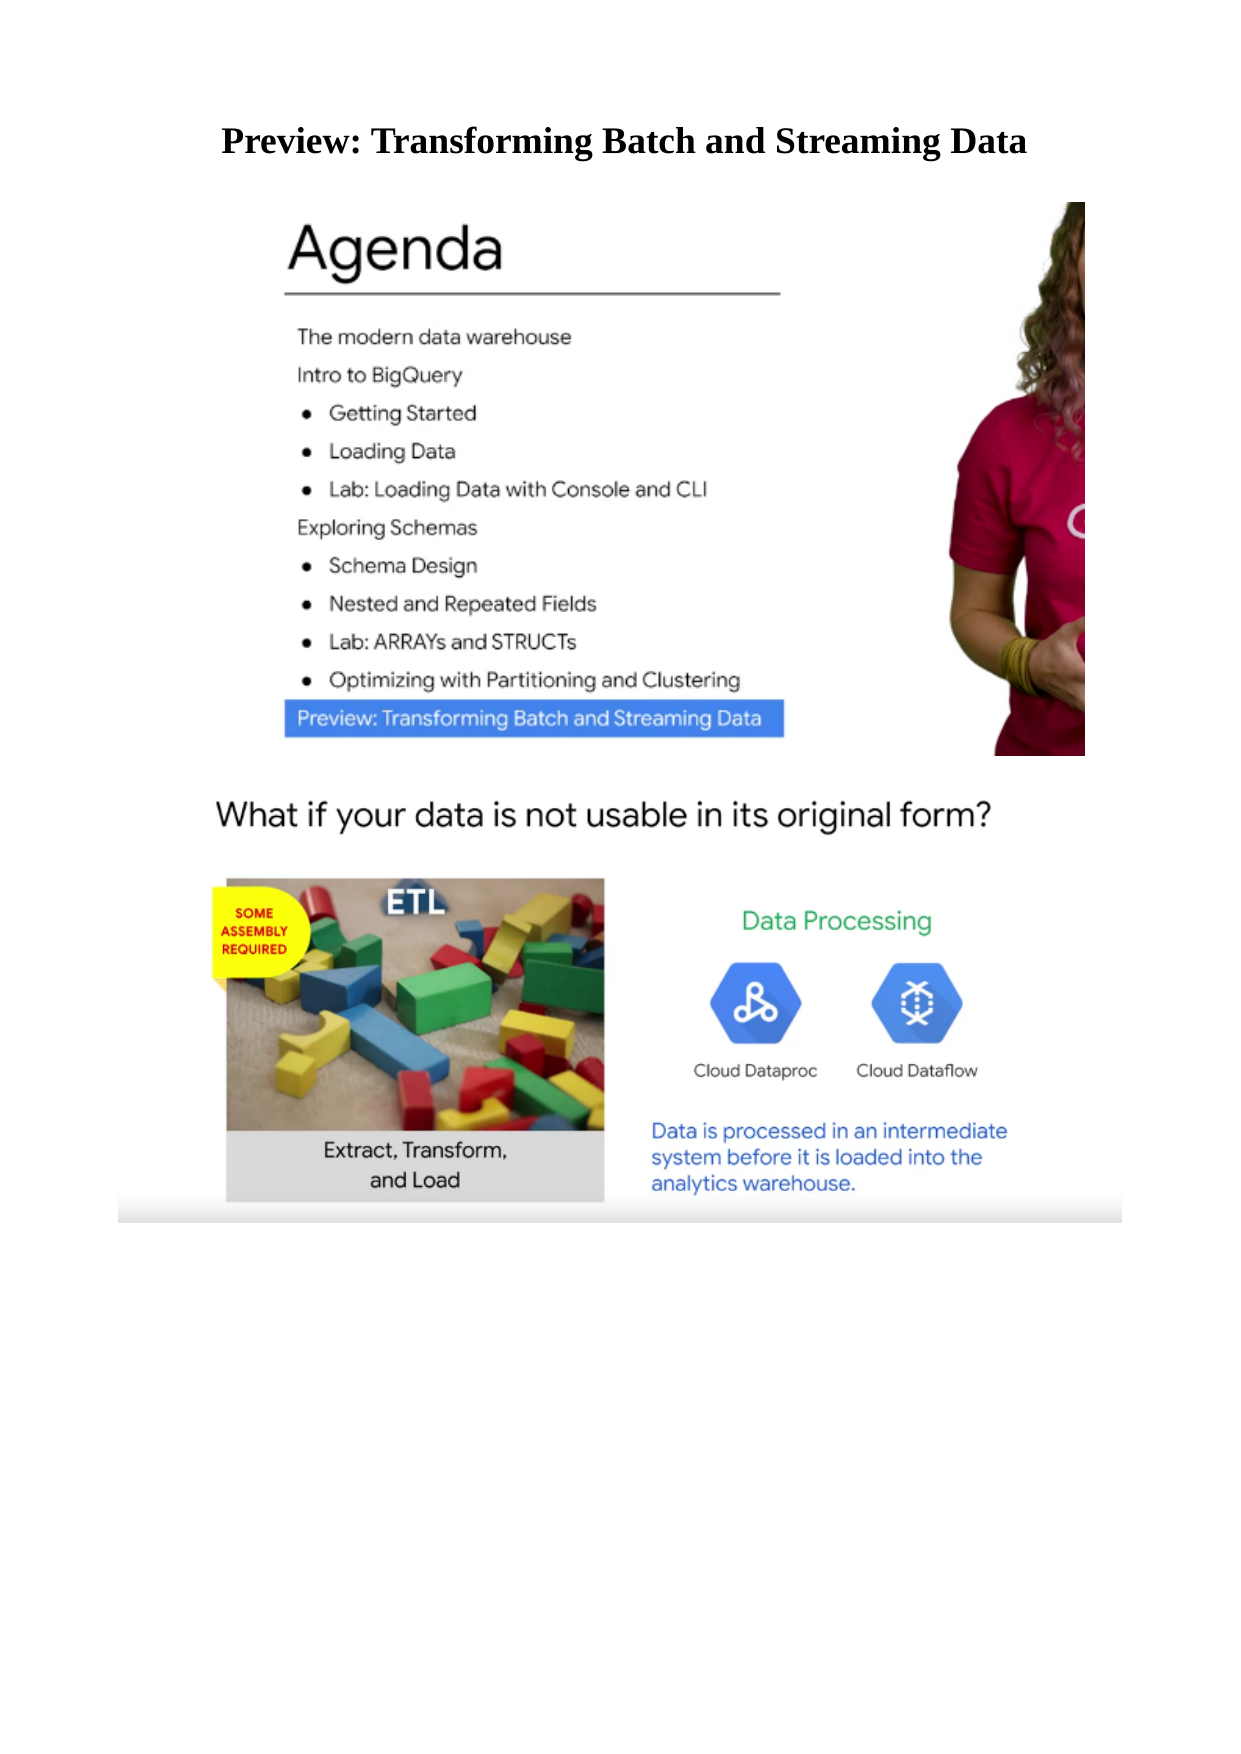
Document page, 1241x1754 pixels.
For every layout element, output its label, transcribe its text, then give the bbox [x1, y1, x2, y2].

picture [118, 784, 1123, 1223]
subtitle Preview: Transforming Batch and Streaming Data [118, 118, 1122, 161]
picture [155, 202, 1085, 756]
